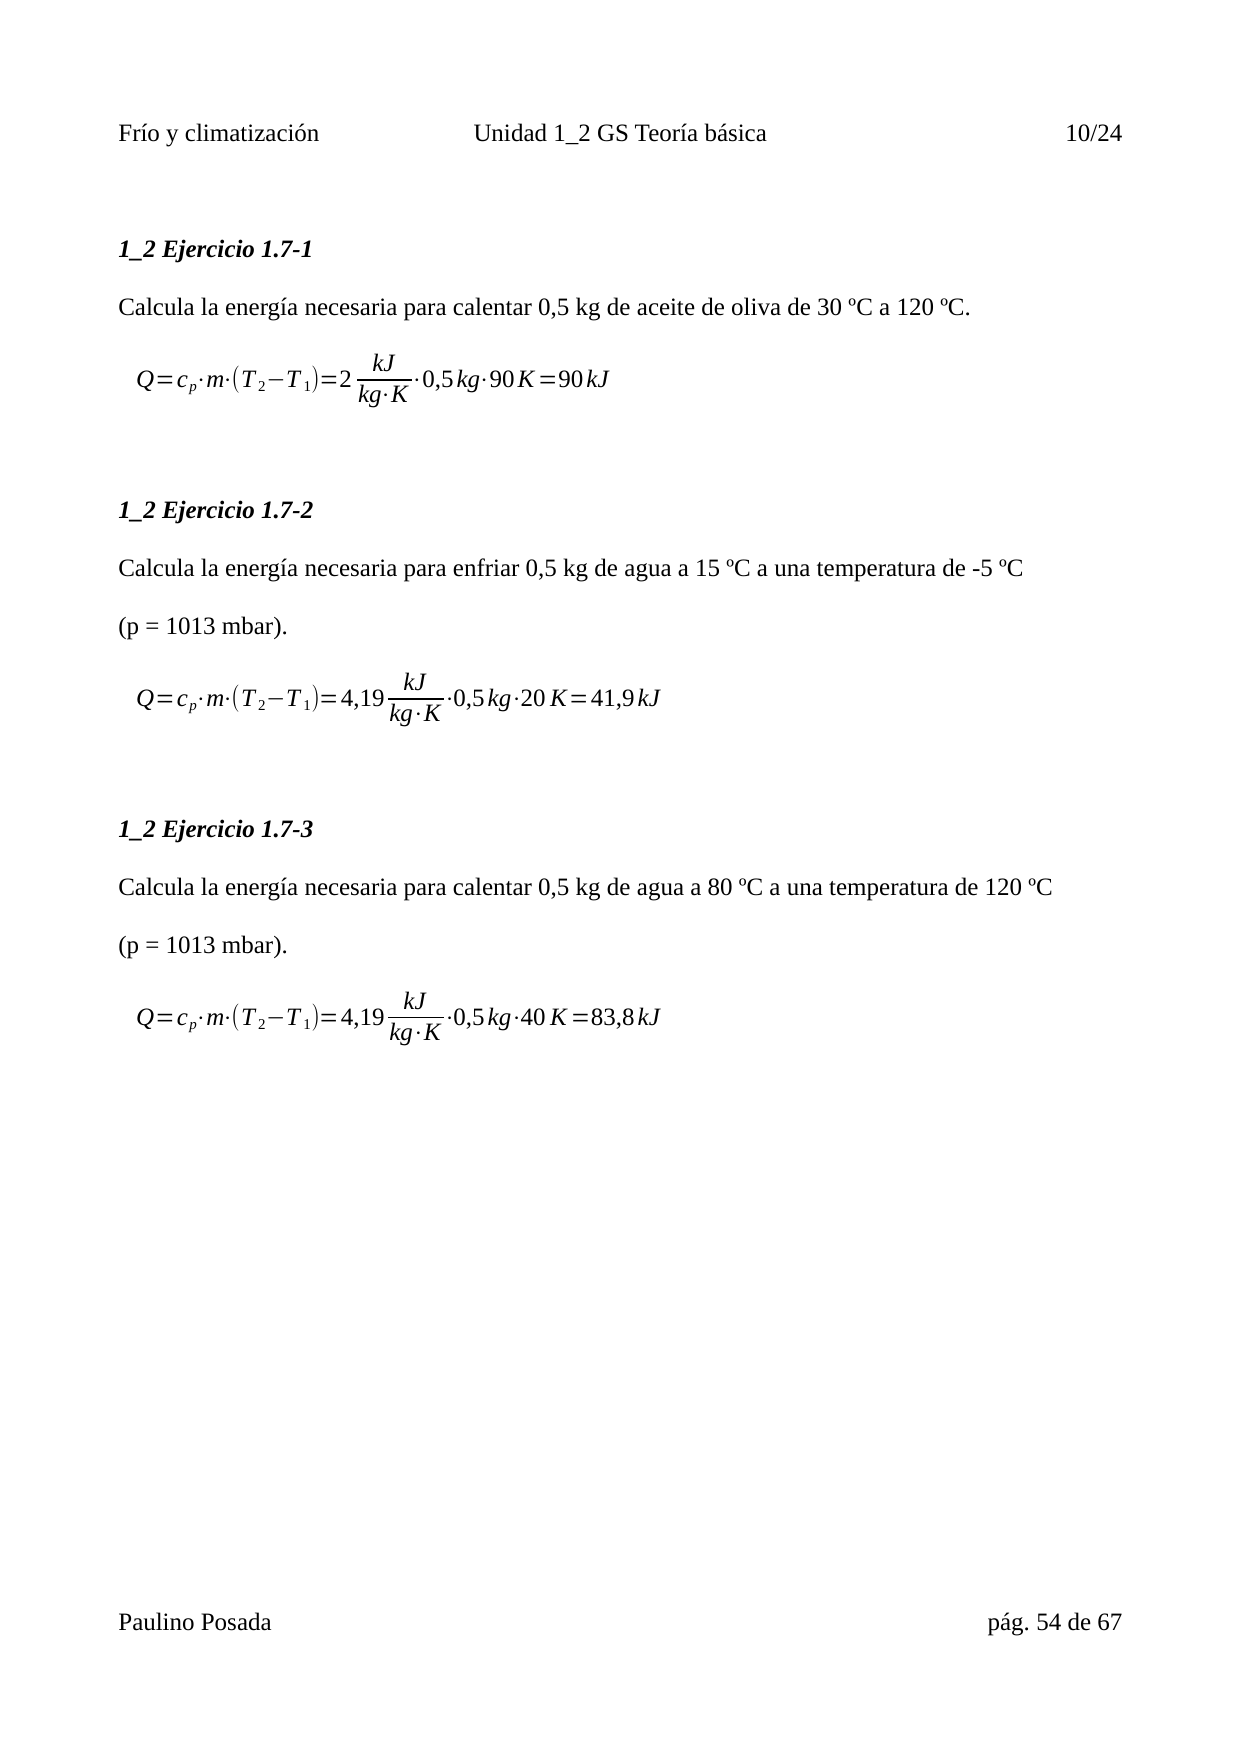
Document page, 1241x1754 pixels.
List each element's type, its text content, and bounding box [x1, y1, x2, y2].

text (p = 1013 mbar). [118, 611, 1122, 639]
text Calcula la energía necesaria para calentar 0,5 kg de agua a 80 ºC a una temperatura de 120 ºC [118, 872, 1122, 901]
text Calcula la energía necesaria para enfriar 0,5 kg de agua a 15 ºC a una temperatura de -5 ºC [118, 553, 1122, 582]
text 1_2 Ejercicio 1.7-3 [118, 814, 1122, 843]
text 1_2 Ejercicio 1.7-2 [118, 495, 1122, 524]
text 1_2 Ejercicio 1.7-1 [118, 234, 1122, 263]
text Calcula la energía necesaria para calentar 0,5 kg de aceite de oliva de 30 ºC a 120 ºC. [118, 292, 1122, 321]
text (p = 1013 mbar). [118, 930, 1122, 958]
